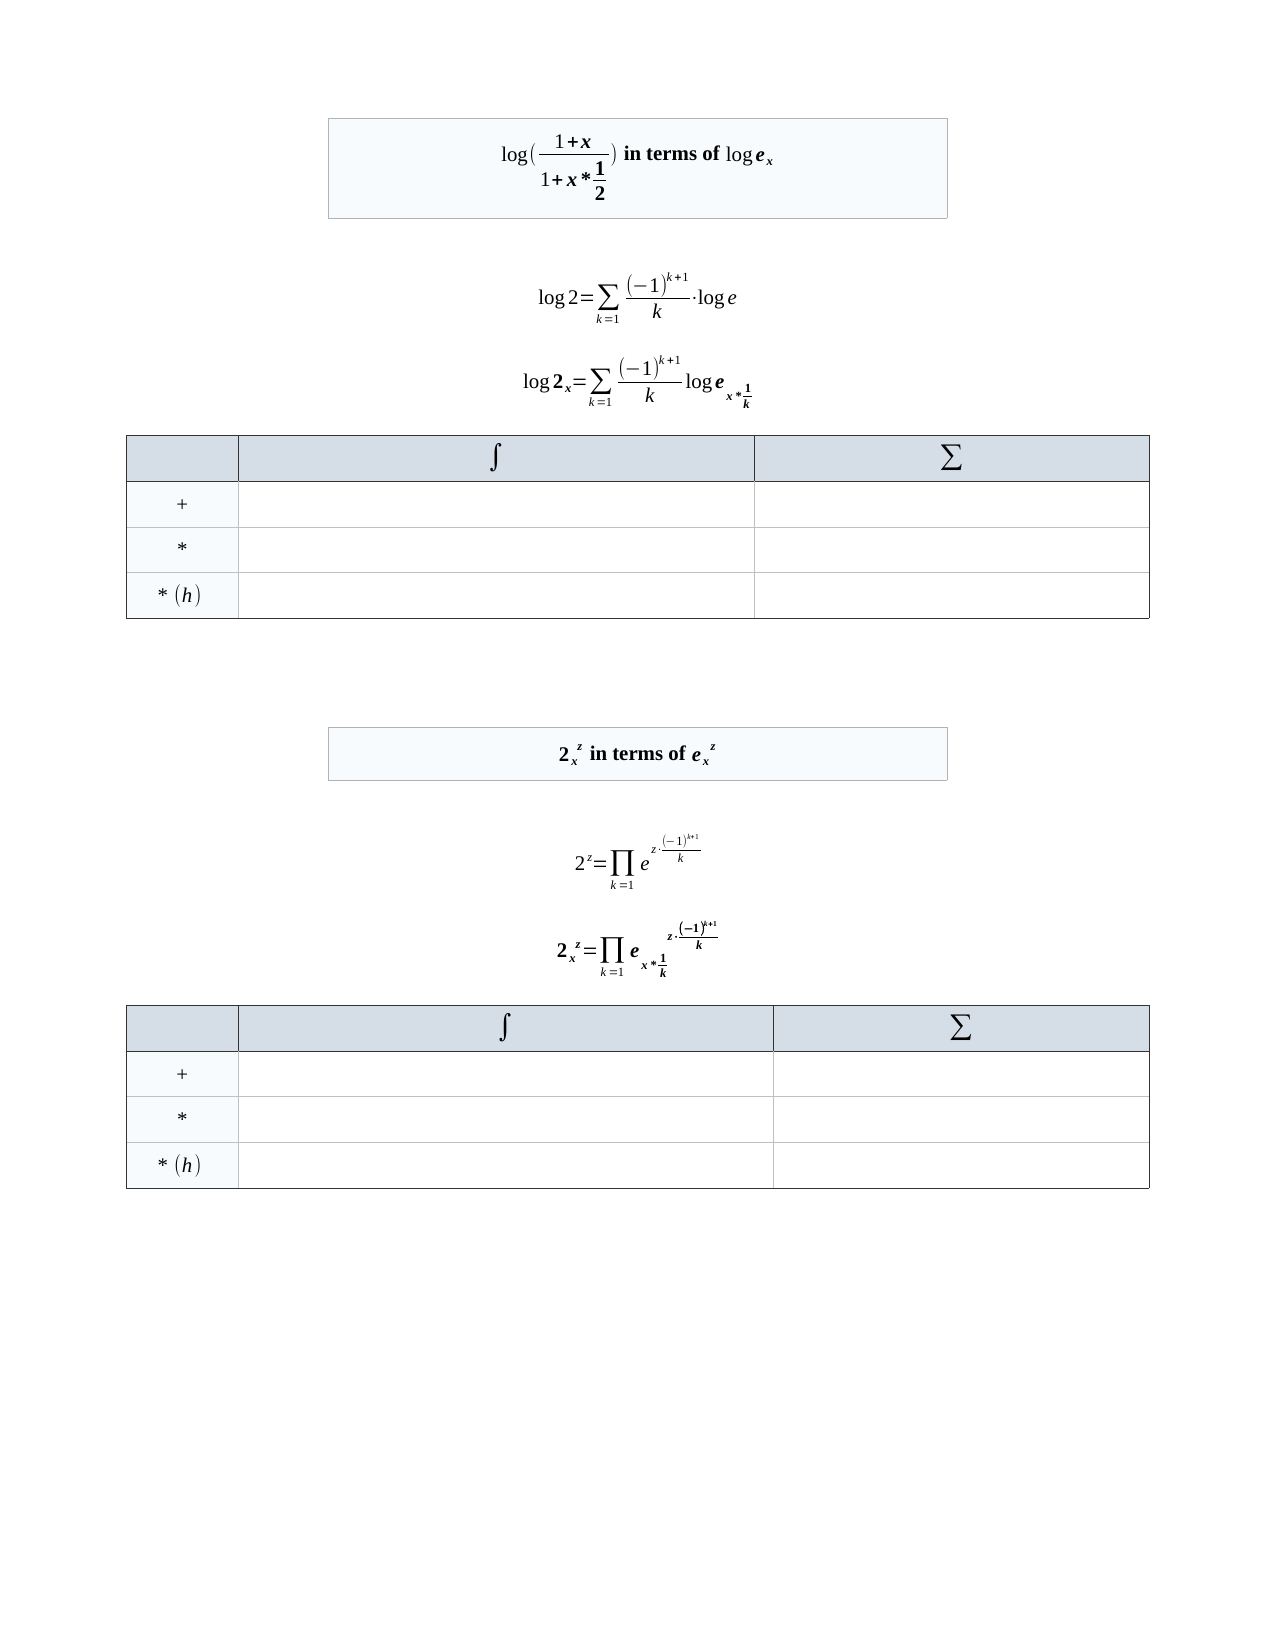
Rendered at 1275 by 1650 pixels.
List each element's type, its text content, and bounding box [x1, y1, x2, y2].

table_header [774, 1006, 1149, 1051]
table_cell * [127, 528, 238, 572]
table_cell [239, 528, 754, 572]
table_header [127, 1006, 238, 1051]
table_cell [239, 1097, 773, 1142]
table_cell [239, 1143, 773, 1188]
text in terms of [329, 728, 947, 780]
table_cell * [127, 1143, 238, 1188]
table_cell [239, 1052, 773, 1096]
table_cell * [127, 1097, 238, 1142]
table_cell * [127, 573, 238, 618]
table_header [755, 436, 1149, 481]
table_header [239, 436, 754, 481]
table_cell [755, 528, 1149, 572]
table_cell [774, 1052, 1149, 1096]
table_cell [239, 573, 754, 618]
table_header [127, 436, 238, 481]
table_cell [755, 482, 1149, 527]
table_cell [774, 1143, 1149, 1188]
text in terms of [329, 119, 947, 218]
table_cell + [127, 482, 238, 527]
table_cell [755, 573, 1149, 618]
table_cell [239, 482, 754, 527]
table_cell [774, 1097, 1149, 1142]
table_cell + [127, 1052, 238, 1096]
table_header [239, 1006, 773, 1051]
